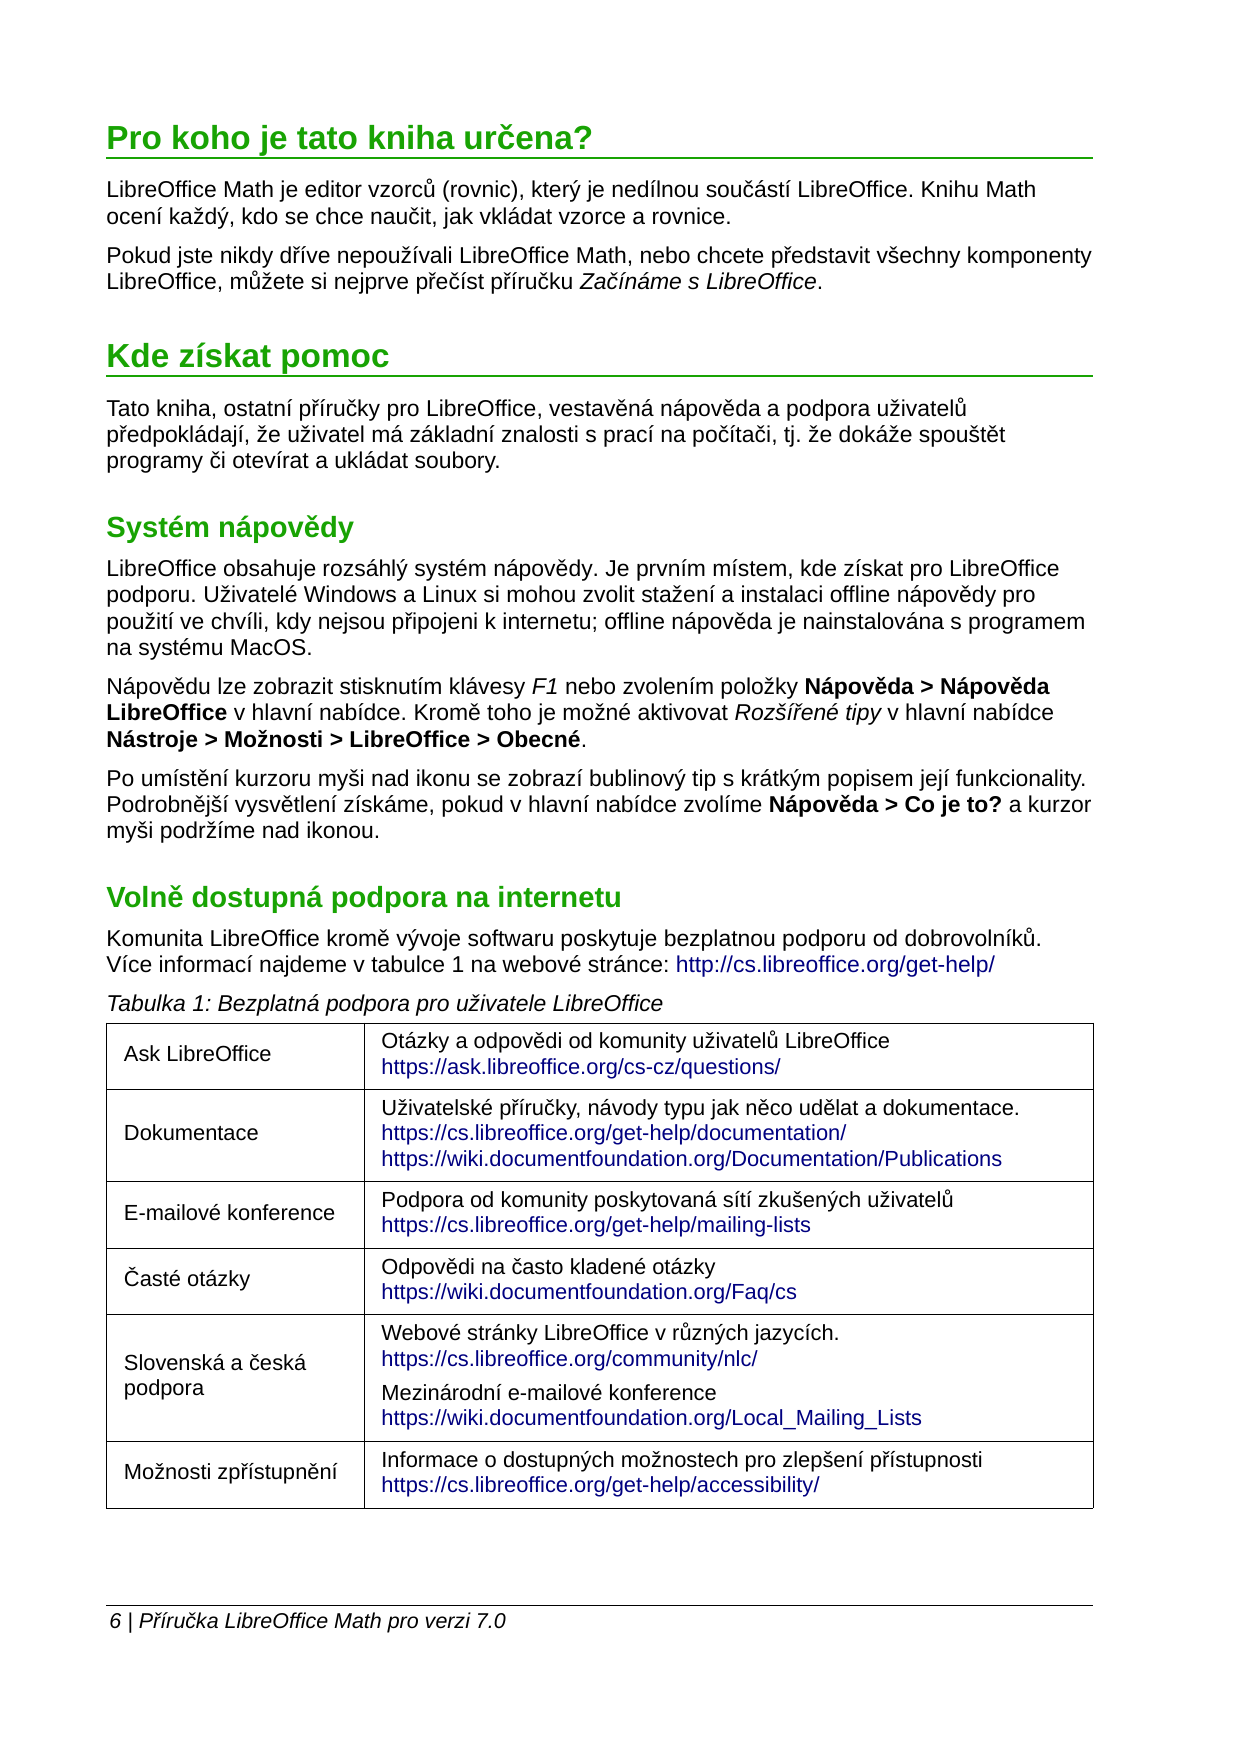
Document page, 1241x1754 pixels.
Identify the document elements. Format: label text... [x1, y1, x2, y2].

subtitle Kde získat pomoc [106, 336, 1093, 375]
subtitle Pro koho je tato kniha určena? [106, 118, 1093, 157]
text Komunita LibreOffice kromě vývoje softwaru poskytuje bezplatnou podporu od dobrovolníků. Více informací najdeme v tabulce 1 na webové stránce: http://cs.libreoffice.org/get-help/ [106, 925, 1093, 978]
text Pokud jste nikdy dříve nepoužívali LibreOffice Math, nebo chcete představit všechny komponenty LibreOffice, můžete si nejprve přečíst příručku Začínáme s LibreOffice. [106, 242, 1093, 294]
table_cell Podpora od komunity poskytovaná sítí zkušených uživatelů https://cs.libreoffice.org/get-help/mailing-lists [365, 1182, 1093, 1248]
text Tabulka 1: Bezplatná podpora pro uživatele LibreOffice [106, 990, 1093, 1017]
table_cell Informace o dostupných možnostech pro zlepšení přístupnosti https://cs.libreoffice.org/get-help/accessibility/ [365, 1442, 1093, 1507]
text LibreOffice obsahuje rozsáhlý systém nápovědy. Je prvním místem, kde získat pro LibreOffice podporu. Uživatelé Windows a Linux si mohou zvolit stažení a instalaci offline nápovědy pro použití ve chvíli, kdy nejsou připojeni k internetu; offline nápověda je nainstalována s programem na systému MacOS. [106, 555, 1093, 660]
table_cell Odpovědi na často kladené otázky https://wiki.documentfoundation.org/Faq/cs [365, 1249, 1093, 1314]
table_header Otázky a odpovědi od komunity uživatelů LibreOffice https://ask.libreoffice.org/cs-cz/questions/ [365, 1024, 1093, 1089]
text Nápovědu lze zobrazit stisknutím klávesy F1 nebo zvolením položky Nápověda > Nápověda LibreOffice v hlavní nabídce. Kromě toho je možné aktivovat Rozšířené tipy v hlavní nabídce Nástroje > Možnosti > LibreOffice > Obecné. [106, 673, 1093, 752]
subtitle Systém nápovědy [106, 510, 1093, 543]
table_cell Webové stránky LibreOffice v různých jazycích. https://cs.libreoffice.org/community/nlc/ Mezinárodní e-mailové konference https://wiki.documentfoundation.org/Local_Mailing_Lists [365, 1315, 1093, 1441]
table_cell Možnosti zpřístupnění [107, 1442, 364, 1507]
table_cell Slovenská a česká podpora [107, 1315, 364, 1441]
table_cell Uživatelské příručky, návody typu jak něco udělat a dokumentace. https://cs.libreoffice.org/get-help/documentation/ https://wiki.documentfoundation.org/Documentation/Publications [365, 1090, 1093, 1181]
subtitle Volně dostupná podpora na internetu [106, 880, 1093, 913]
text LibreOffice Math je editor vzorců (rovnic), který je nedílnou součástí LibreOffice. Knihu Math ocení každý, kdo se chce naučit, jak vkládat vzorce a rovnice. [106, 176, 1093, 229]
table_cell Dokumentace [107, 1090, 364, 1181]
table_cell E-mailové konference [107, 1182, 364, 1248]
table_header Ask LibreOffice [107, 1024, 364, 1089]
table_cell Časté otázky [107, 1249, 364, 1314]
text Po umístění kurzoru myši nad ikonu se zobrazí bublinový tip s krátkým popisem její funkcionality. Podrobnější vysvětlení získáme, pokud v hlavní nabídce zvolíme Nápověda > Co je to? a kurzor myši podržíme nad ikonou. [106, 764, 1093, 843]
text Tato kniha, ostatní příručky pro LibreOffice, vestavěná nápověda a podpora uživatelů předpokládají, že uživatel má základní znalosti s prací na počítači, tj. že dokáže spouštět programy či otevírat a ukládat soubory. [106, 394, 1093, 473]
